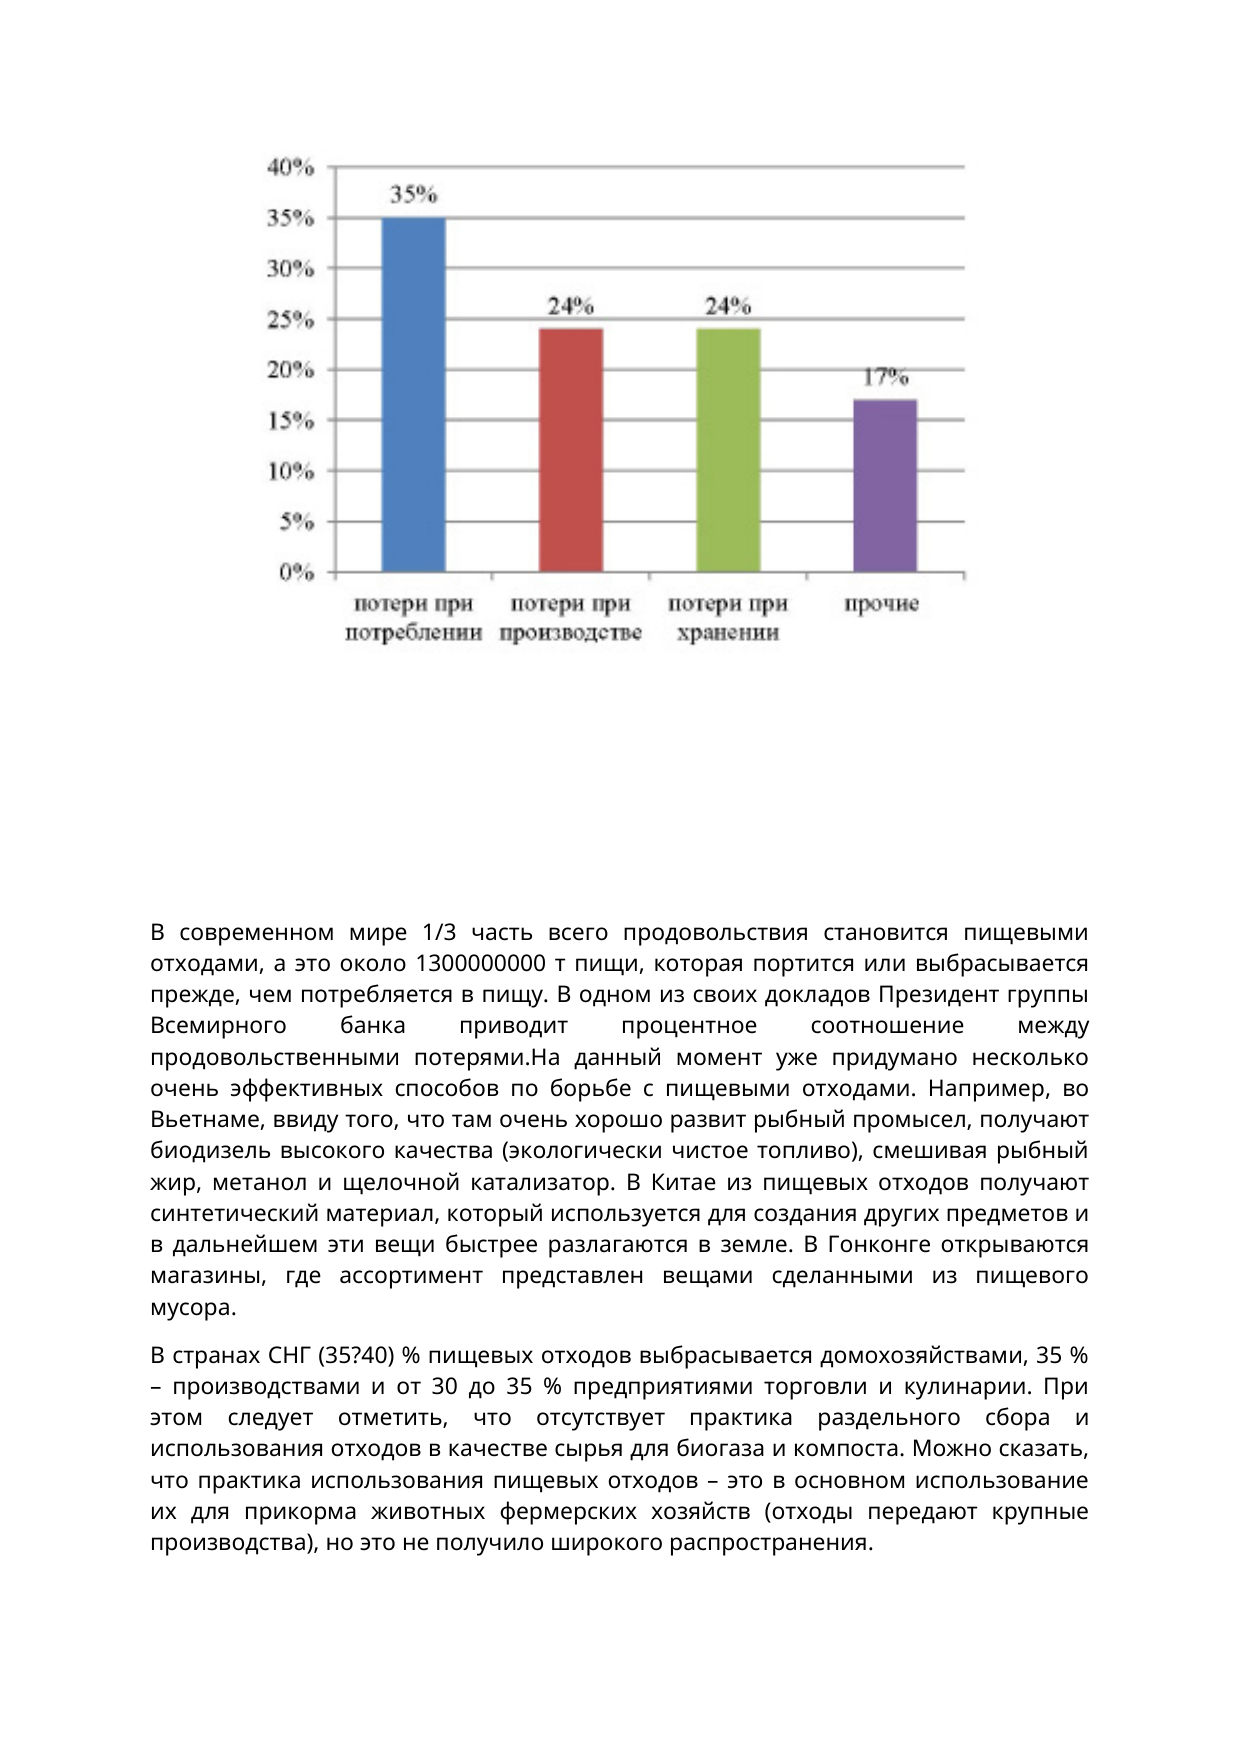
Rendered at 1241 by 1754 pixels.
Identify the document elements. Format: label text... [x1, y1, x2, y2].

text В современном мире 1/3 часть всего продовольствия становится пищевыми отходами, а это около 1300000000 т пищи, которая портится или выбрасывается прежде, чем потребляется в пищу. В одном из своих докладов Президент группы Всемирного банка приводит процентное соотношение между продовольственными потерями.На данный момент уже придумано несколько очень эффективных способов по борьбе с пищевыми отходами. Например, во Вьетнаме, ввиду того, что там очень хорошо развит рыбный промысел, получают биодизель высокого качества (экологически чистое топливо), смешивая рыбный жир, метанол и щелочной катализатор. В Китае из пищевых отходов получают синтетический материал, который используется для создания других предметов и в дальнейшем эти вещи быстрее разлагаются в земле. В Гонконге открываются магазины, где ассортимент представлен вещами сделанными из пищевого мусора. [150, 916, 1090, 1322]
text В странах СНГ (35?40) % пищевых отходов выбрасывается домохозяйствами, 35 % – производствами и от 30 до 35 % предприятиями торговли и кулинарии. При этом следует отметить, что отсутствует практика раздельного сбора и использования отходов в качестве сырья для биогаза и компоста. Можно сказать, что практика использования пищевых отходов – это в основном использование их для прикорма животных фермерских хозяйств (отходы передают крупные производства), но это не получило широкого распространения. [150, 1338, 1090, 1557]
picture [260, 150, 980, 660]
